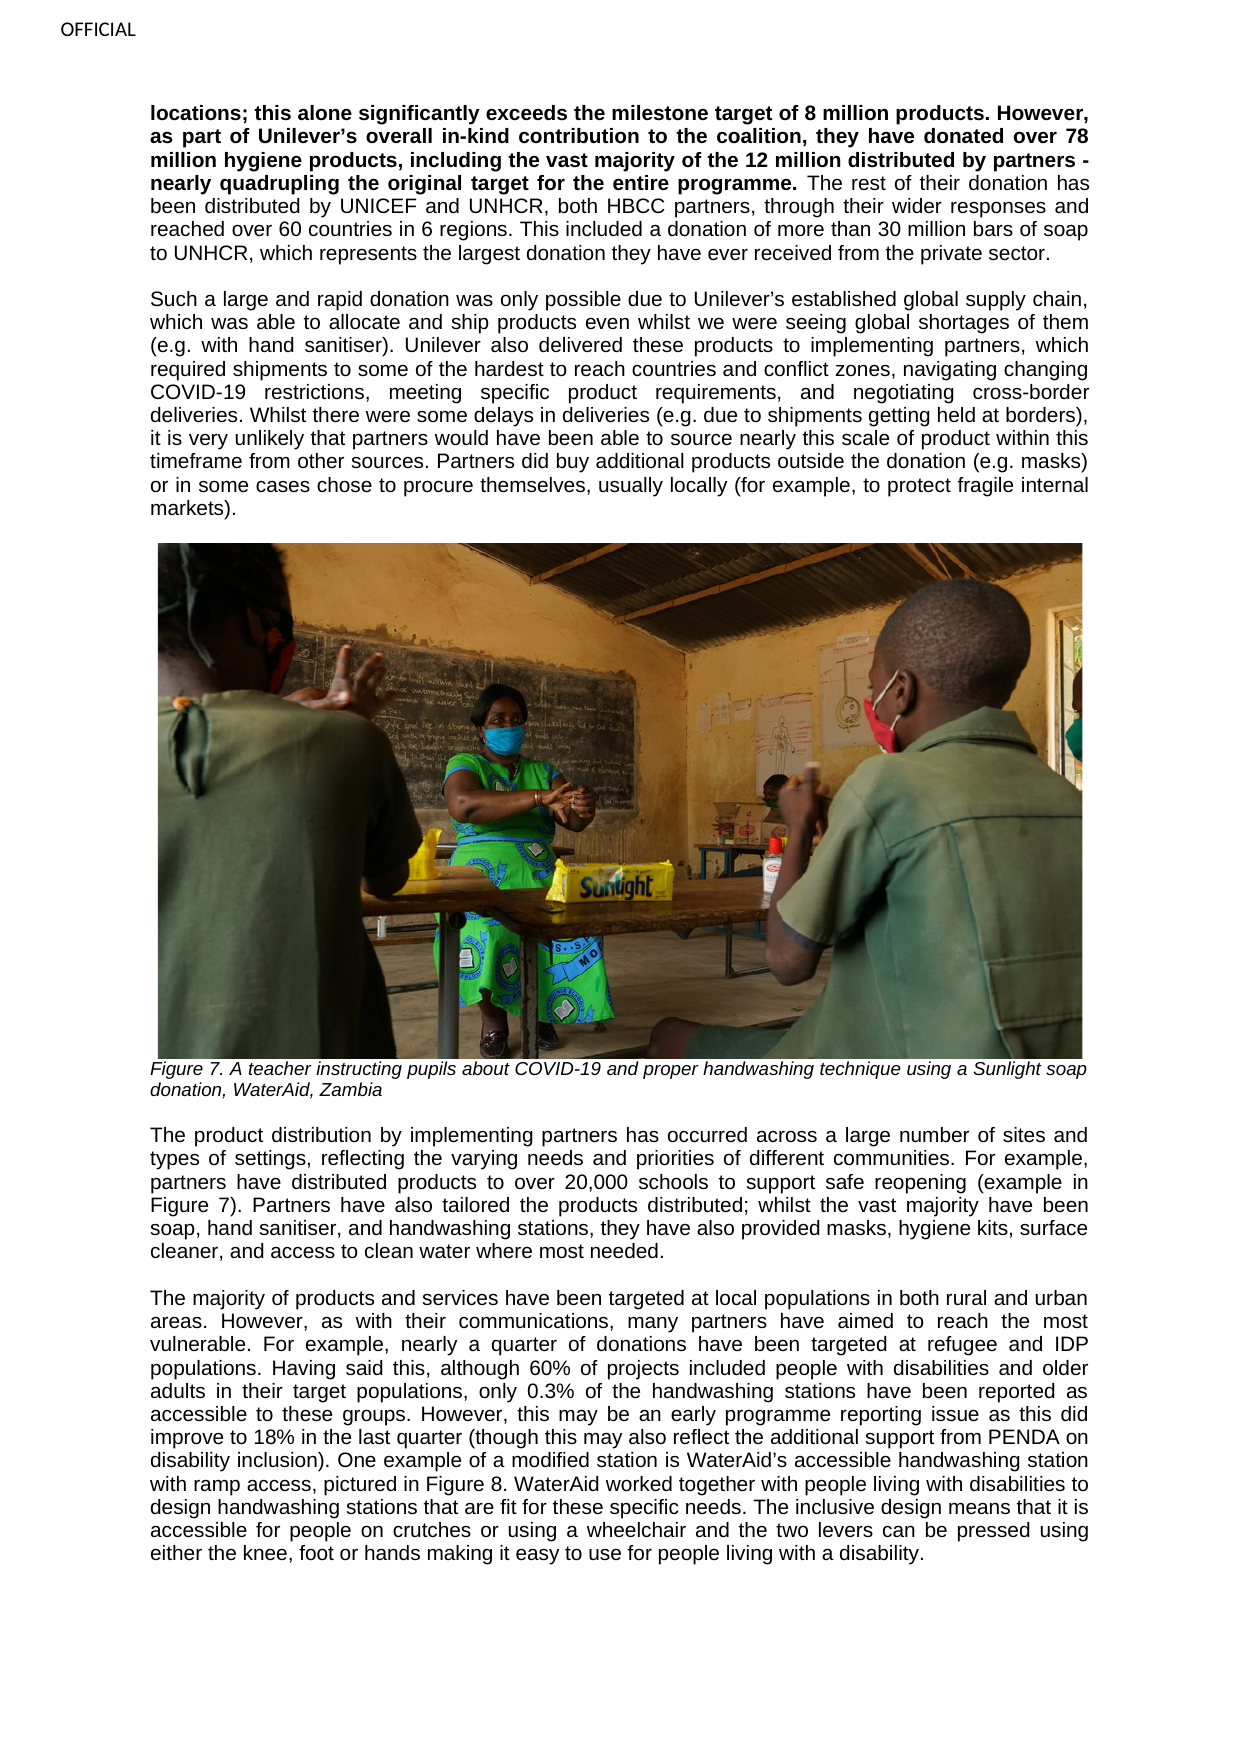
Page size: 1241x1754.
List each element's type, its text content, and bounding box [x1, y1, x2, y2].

text The product distribution by implementing partners has occurred across a large number of sites and types of settings, reflecting the varying needs and priorities of different communities. For example, partners have distributed products to over 20,000 schools to support safe reopening (example in Figure 7). Partners have also tailored the products distributed; whilst the vast majority have been soap, hand sanitiser, and handwashing stations, they have also provided masks, hygiene kits, surface cleaner, and access to clean water where most needed. [150, 1124, 1090, 1263]
text The majority of products and services have been targeted at local populations in both rural and urban areas. However, as with their communications, many partners have aimed to reach the most vulnerable. For example, nearly a quarter of donations have been targeted at refugee and IDP populations. Having said this, although 60% of projects included people with disabilities and older adults in their target populations, only 0.3% of the handwashing stations have been reported as accessible to these groups. However, this may be an early programme reporting issue as this did improve to 18% in the last quarter (though this may also reflect the additional support from PENDA on disability inclusion). One example of a modified station is WaterAid’s accessible handwashing station with ramp access, pictured in Figure 8. WaterAid worked together with people living with disabilities to design handwashing stations that are fit for these specific needs. The inclusive design means that it is accessible for people on crutches or using a wheelchair and the two levers can be pressed using either the knee, foot or hands making it easy to use for people living with a disability. [150, 1286, 1090, 1565]
picture [157, 543, 1083, 1059]
text Figure 7. A teacher instructing pupils about COVID-19 and proper handwashing technique using a Sunlight soap donation, WaterAid, Zambia [150, 1059, 1090, 1101]
text locations; this alone significantly exceeds the milestone target of 8 million products. However, as part of Unilever’s overall in-kind contribution to the coalition, they have donated over 78 million hygiene products, including the vast majority of the 12 million distributed by partners - nearly quadrupling the original target for the entire programme. The rest of their donation has been distributed by UNICEF and UNHCR, both HBCC partners, through their wider responses and reached over 60 countries in 6 regions. This included a donation of more than 30 million bars of soap to UNHCR, which represents the largest donation they have ever received from the private sector. [150, 102, 1090, 264]
text Such a large and rapid donation was only possible due to Unilever’s established global supply chain, which was able to allocate and ship products even whilst we were seeing global shortages of them (e.g. with hand sanitiser). Unilever also delivered these products to implementing partners, which required shipments to some of the hardest to reach countries and conflict zones, navigating changing COVID-19 restrictions, meeting specific product requirements, and negotiating cross-border deliveries. Whilst there were some delays in deliveries (e.g. due to shipments getting held at borders), it is very unlikely that partners would have been able to source nearly this scale of product within this timeframe from other sources. Partners did buy additional products outside the donation (e.g. masks) or in some cases chose to procure themselves, usually locally (for example, to protect fragile internal markets). [150, 287, 1090, 520]
